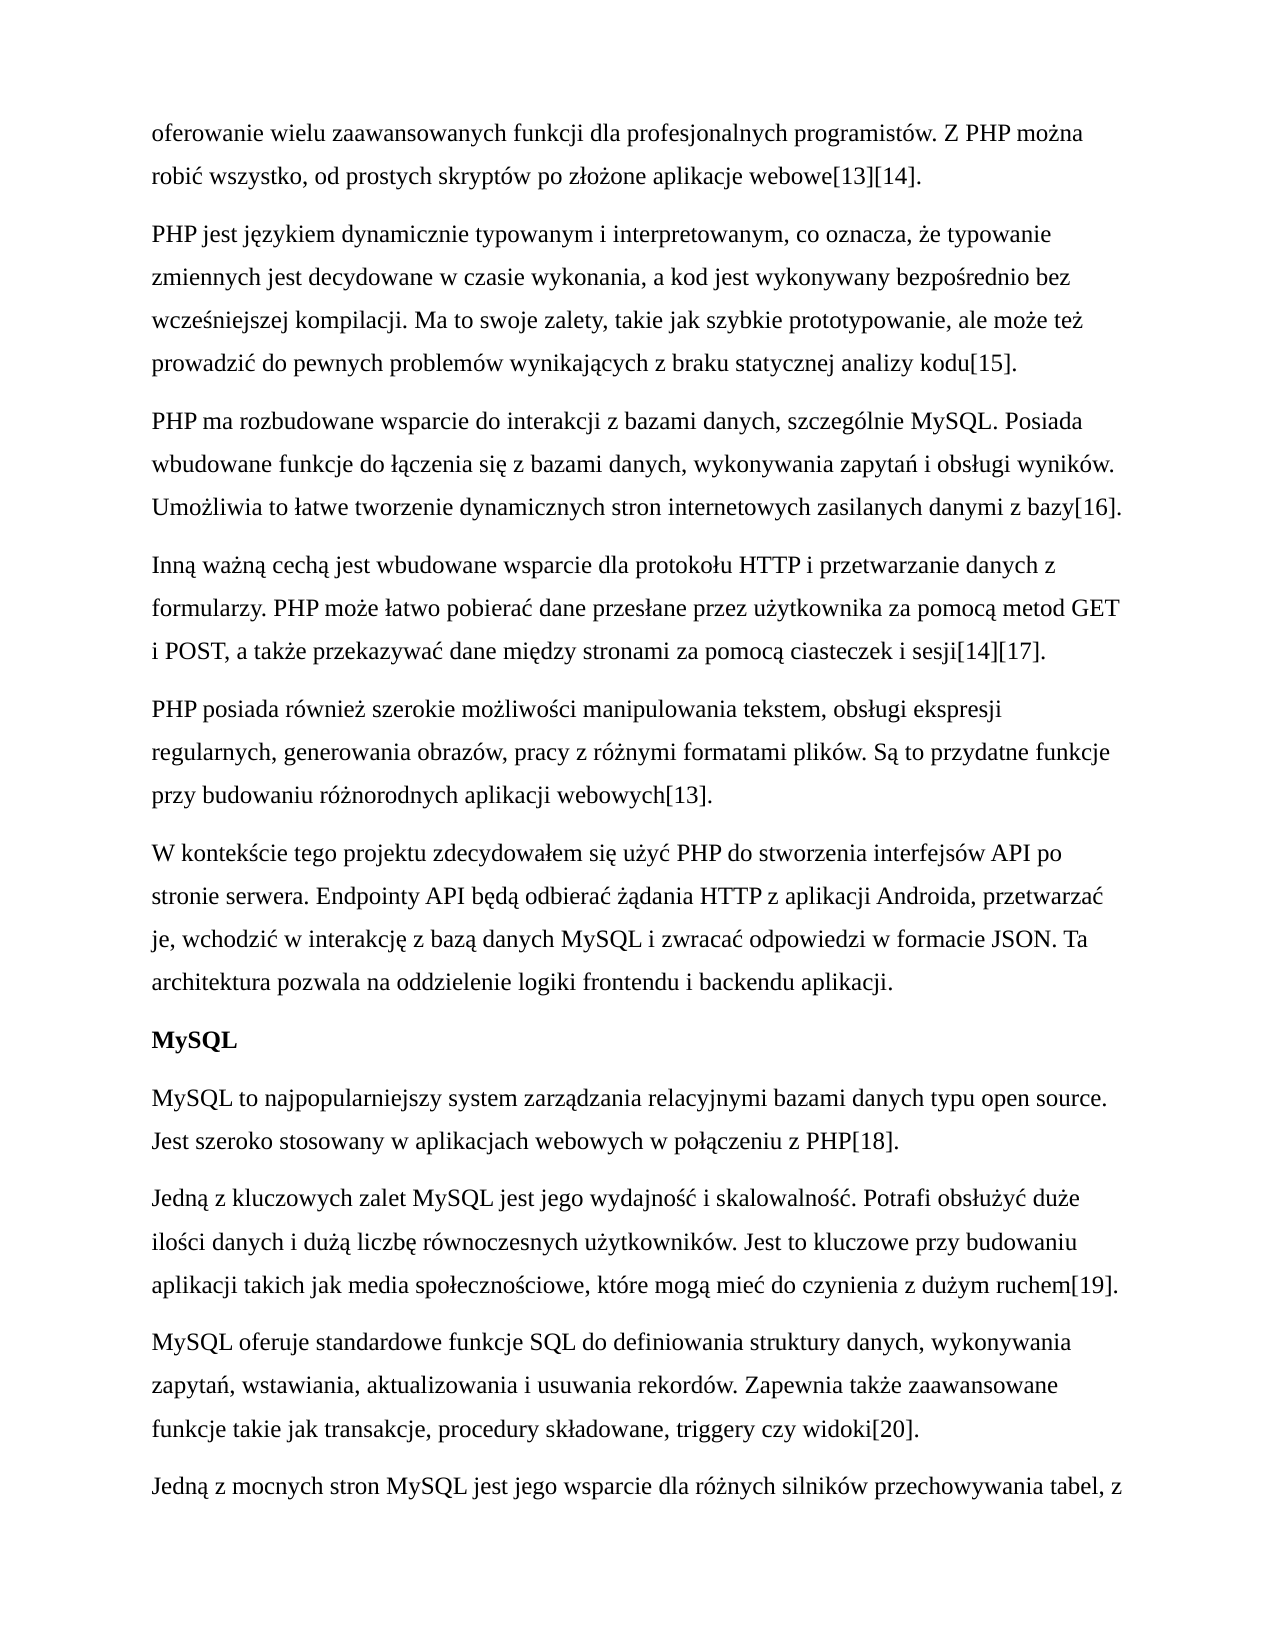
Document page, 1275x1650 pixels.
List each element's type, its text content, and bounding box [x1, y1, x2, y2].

text MySQL oferuje standardowe funkcje SQL do definiowania struktury danych, wykonywania zapytań, wstawiania, aktualizowania i usuwania rekordów. Zapewnia także zaawansowane funkcje takie jak transakcje, procedury składowane, triggery czy widoki[20]. [151, 1327, 1123, 1442]
text W kontekście tego projektu zdecydowałem się użyć PHP do stworzenia interfejsów API po stronie serwera. Endpointy API będą odbierać żądania HTTP z aplikacji Androida, przetwarzać je, wchodzić w interakcję z bazą danych MySQL i zwracać odpowiedzi w formacie JSON. Ta architektura pozwala na oddzielenie logiki frontendu i backendu aplikacji. [151, 838, 1123, 996]
text PHP jest językiem dynamicznie typowanym i interpretowanym, co oznacza, że typowanie zmiennych jest decydowane w czasie wykonania, a kod jest wykonywany bezpośrednio bez wcześniejszej kompilacji. Ma to swoje zalety, takie jak szybkie prototypowanie, ale może też prowadzić do pewnych problemów wynikających z braku statycznej analizy kodu[15]. [151, 219, 1123, 377]
text Inną ważną cechą jest wbudowane wsparcie dla protokołu HTTP i przetwarzanie danych z formularzy. PHP może łatwo pobierać dane przesłane przez użytkownika za pomocą metod GET i POST, a także przekazywać dane między stronami za pomocą ciasteczek i sesji[14][17]. [151, 550, 1123, 665]
text MySQL [151, 1025, 1123, 1054]
text Jedną z kluczowych zalet MySQL jest jego wydajność i skalowalność. Potrafi obsłużyć duże ilości danych i dużą liczbę równoczesnych użytkowników. Jest to kluczowe przy budowaniu aplikacji takich jak media społecznościowe, które mogą mieć do czynienia z dużym ruchem[19]. [151, 1183, 1123, 1298]
text MySQL to najpopularniejszy system zarządzania relacyjnymi bazami danych typu open source. Jest szeroko stosowany w aplikacjach webowych w połączeniu z PHP[18]. [151, 1083, 1123, 1154]
text PHP ma rozbudowane wsparcie do interakcji z bazami danych, szczególnie MySQL. Posiada wbudowane funkcje do łączenia się z bazami danych, wykonywania zapytań i obsługi wyników. Umożliwia to łatwe tworzenie dynamicznych stron internetowych zasilanych danymi z bazy[16]. [151, 406, 1123, 521]
text PHP posiada również szerokie możliwości manipulowania tekstem, obsługi ekspresji regularnych, generowania obrazów, pracy z różnymi formatami plików. Są to przydatne funkcje przy budowaniu różnorodnych aplikacji webowych[13]. [151, 694, 1123, 809]
text Jedną z mocnych stron MySQL jest jego wsparcie dla różnych silników przechowywania tabel, z [151, 1471, 1123, 1500]
text oferowanie wielu zaawansowanych funkcji dla profesjonalnych programistów. Z PHP można robić wszystko, od prostych skryptów po złożone aplikacje webowe[13][14]. [151, 118, 1123, 190]
